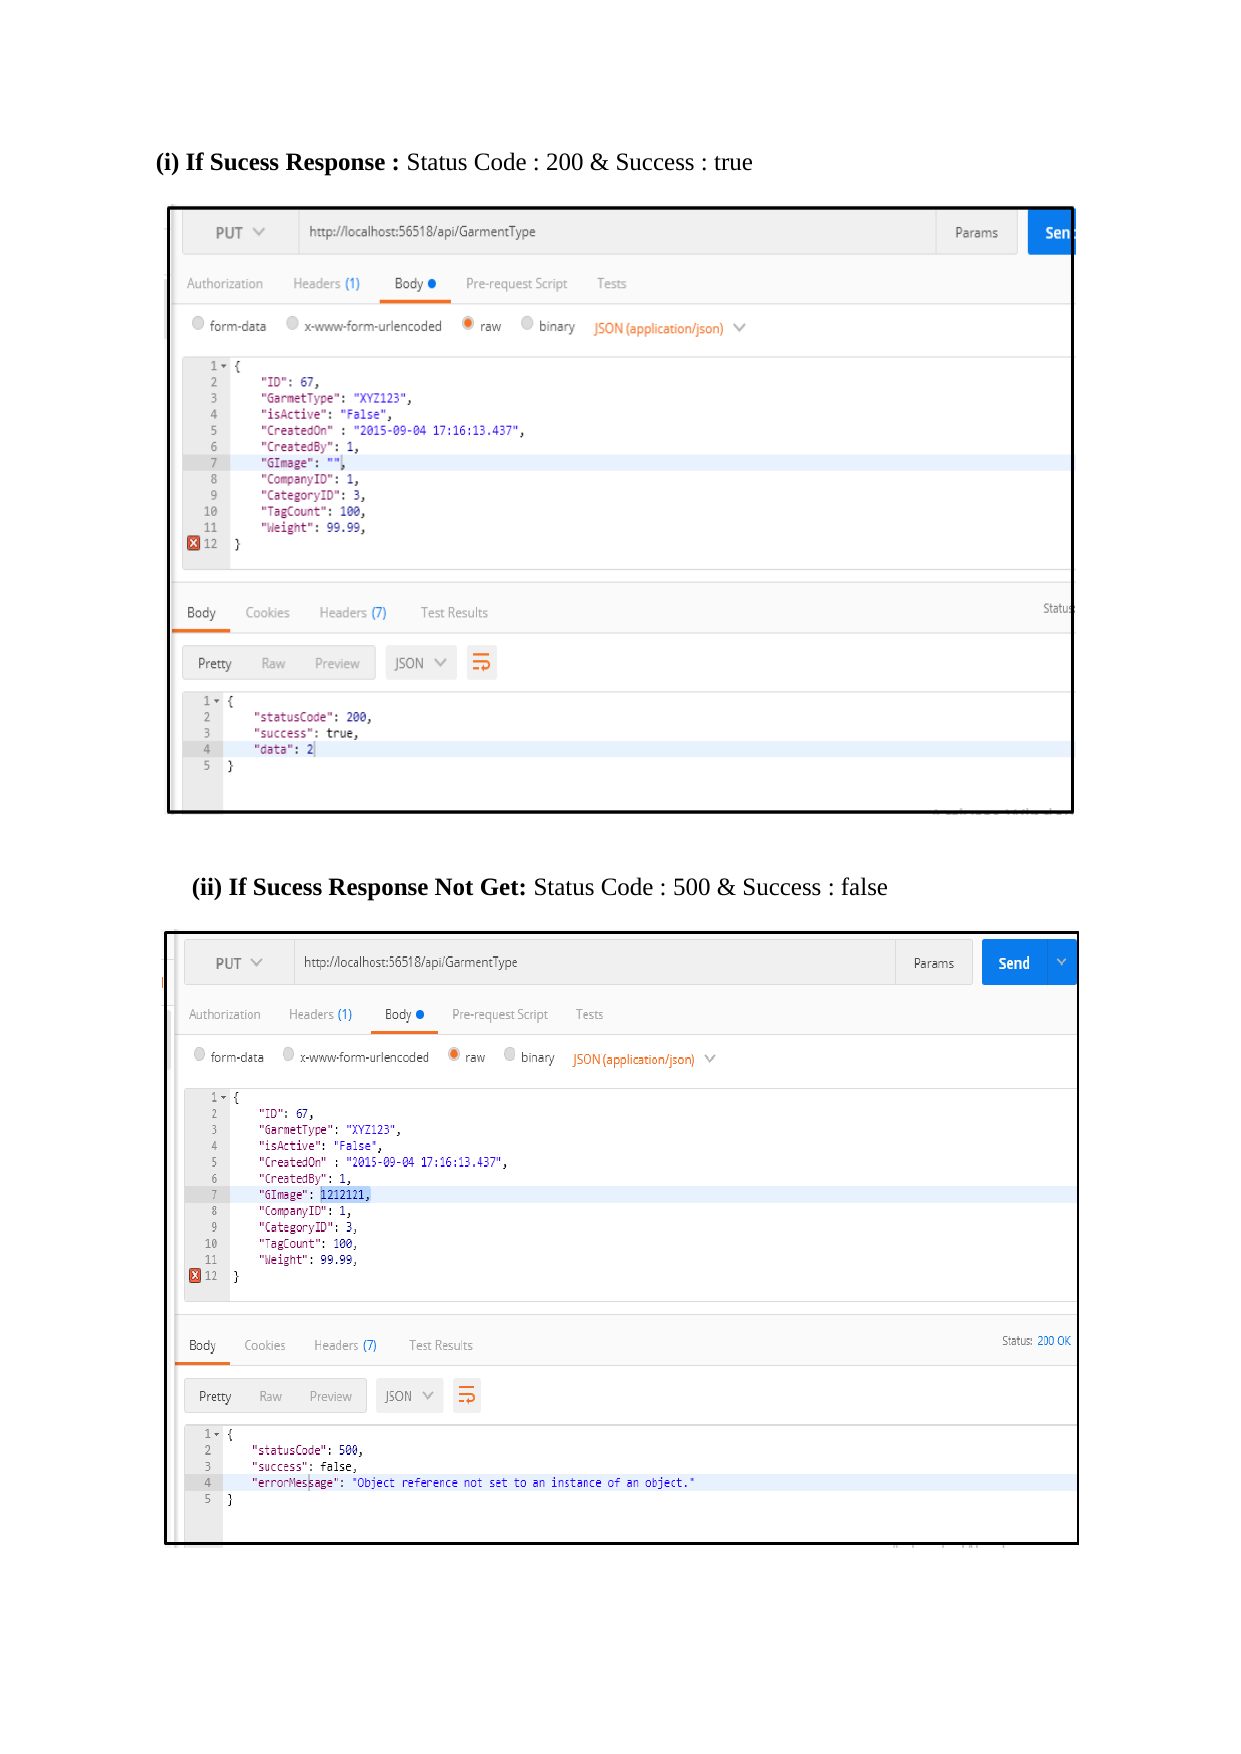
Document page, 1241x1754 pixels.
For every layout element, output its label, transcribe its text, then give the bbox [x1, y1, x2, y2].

picture [161, 929, 1079, 1548]
text (ii) If Sucess Response Not Get: Status Code : 500 & Success : false [118, 872, 1122, 901]
picture [164, 204, 1076, 815]
text (i) If Sucess Response : Status Code : 200 & Success : true [118, 147, 1122, 176]
